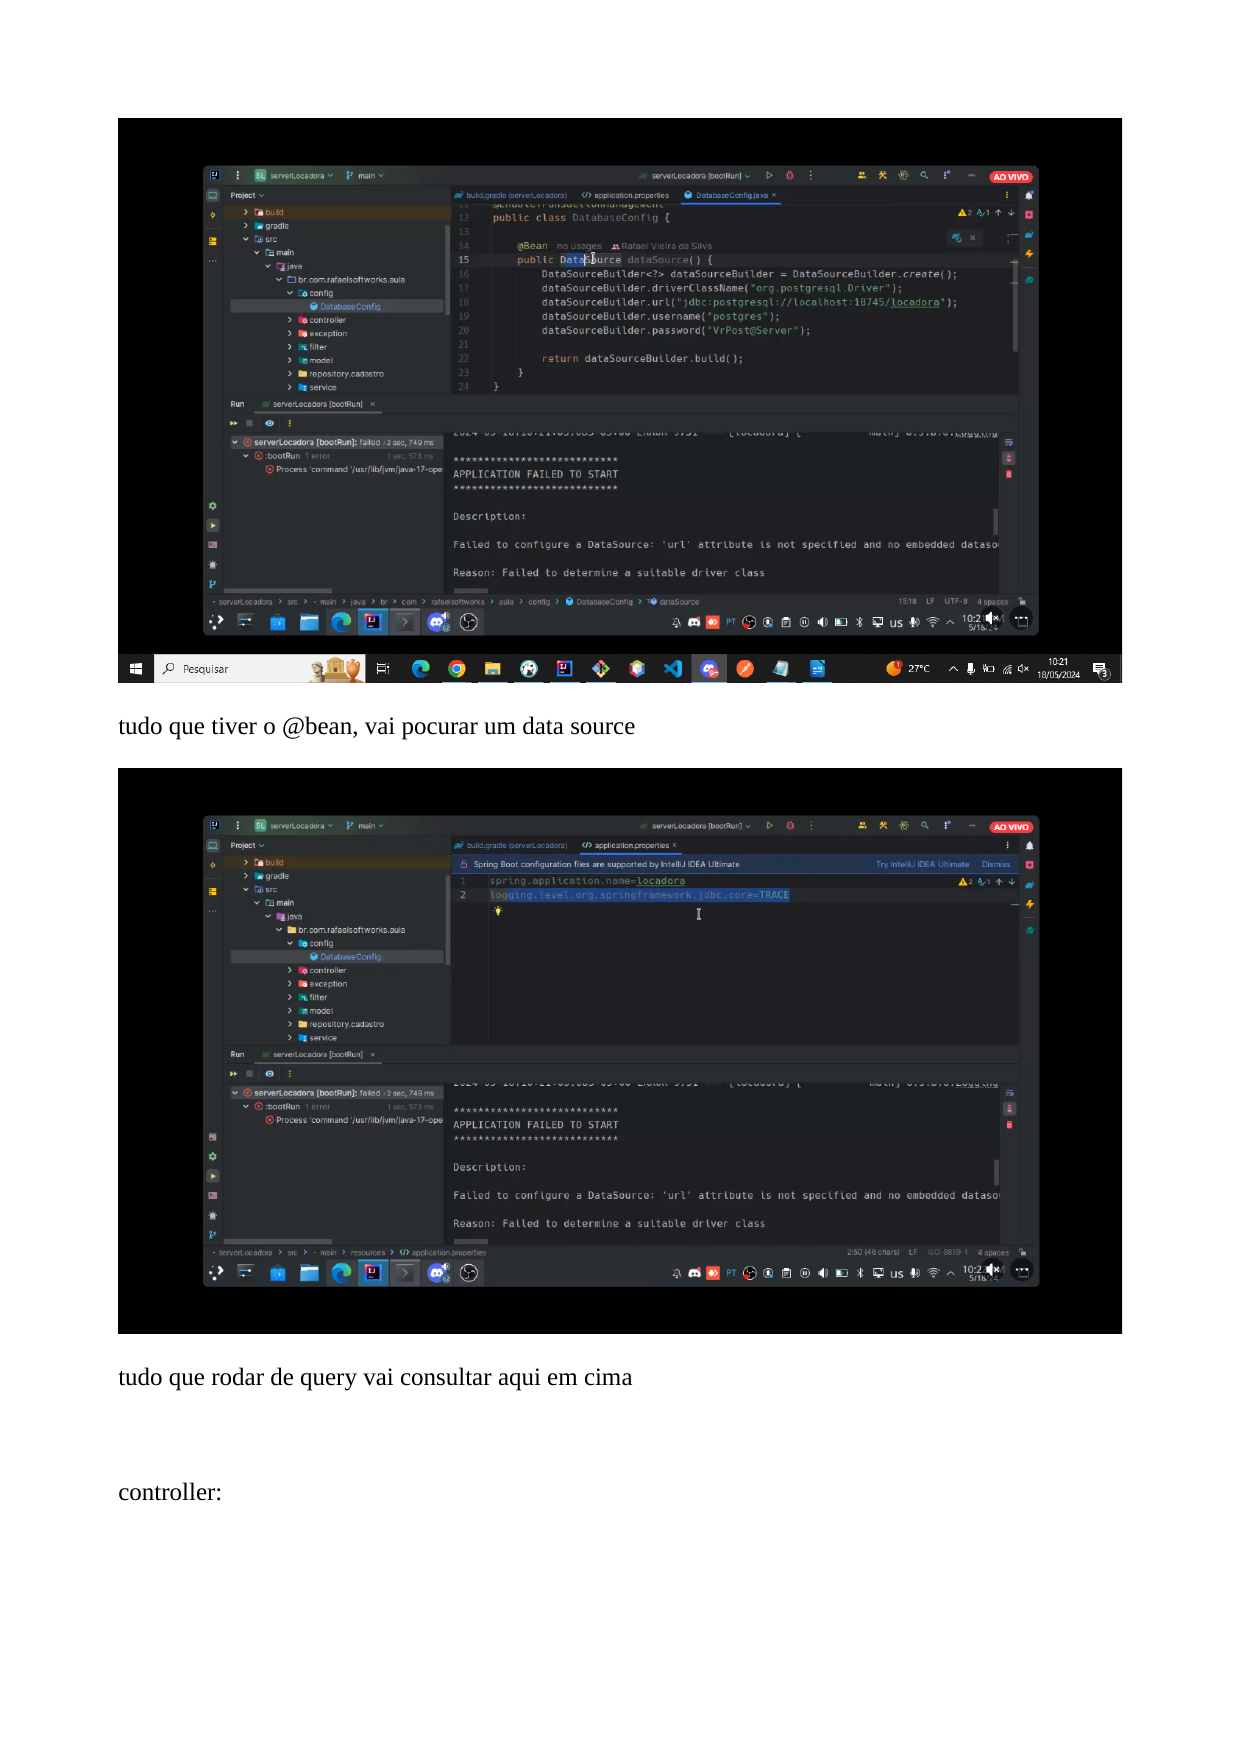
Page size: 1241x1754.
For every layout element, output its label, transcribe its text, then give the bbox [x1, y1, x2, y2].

text controller: [118, 1477, 1122, 1506]
text tudo que rodar de query vai consultar aqui em cima [118, 1362, 1122, 1391]
picture [118, 768, 1123, 1334]
text tudo que tiver o @bean, vai pocurar um data source [118, 711, 1122, 740]
picture [118, 118, 1123, 683]
